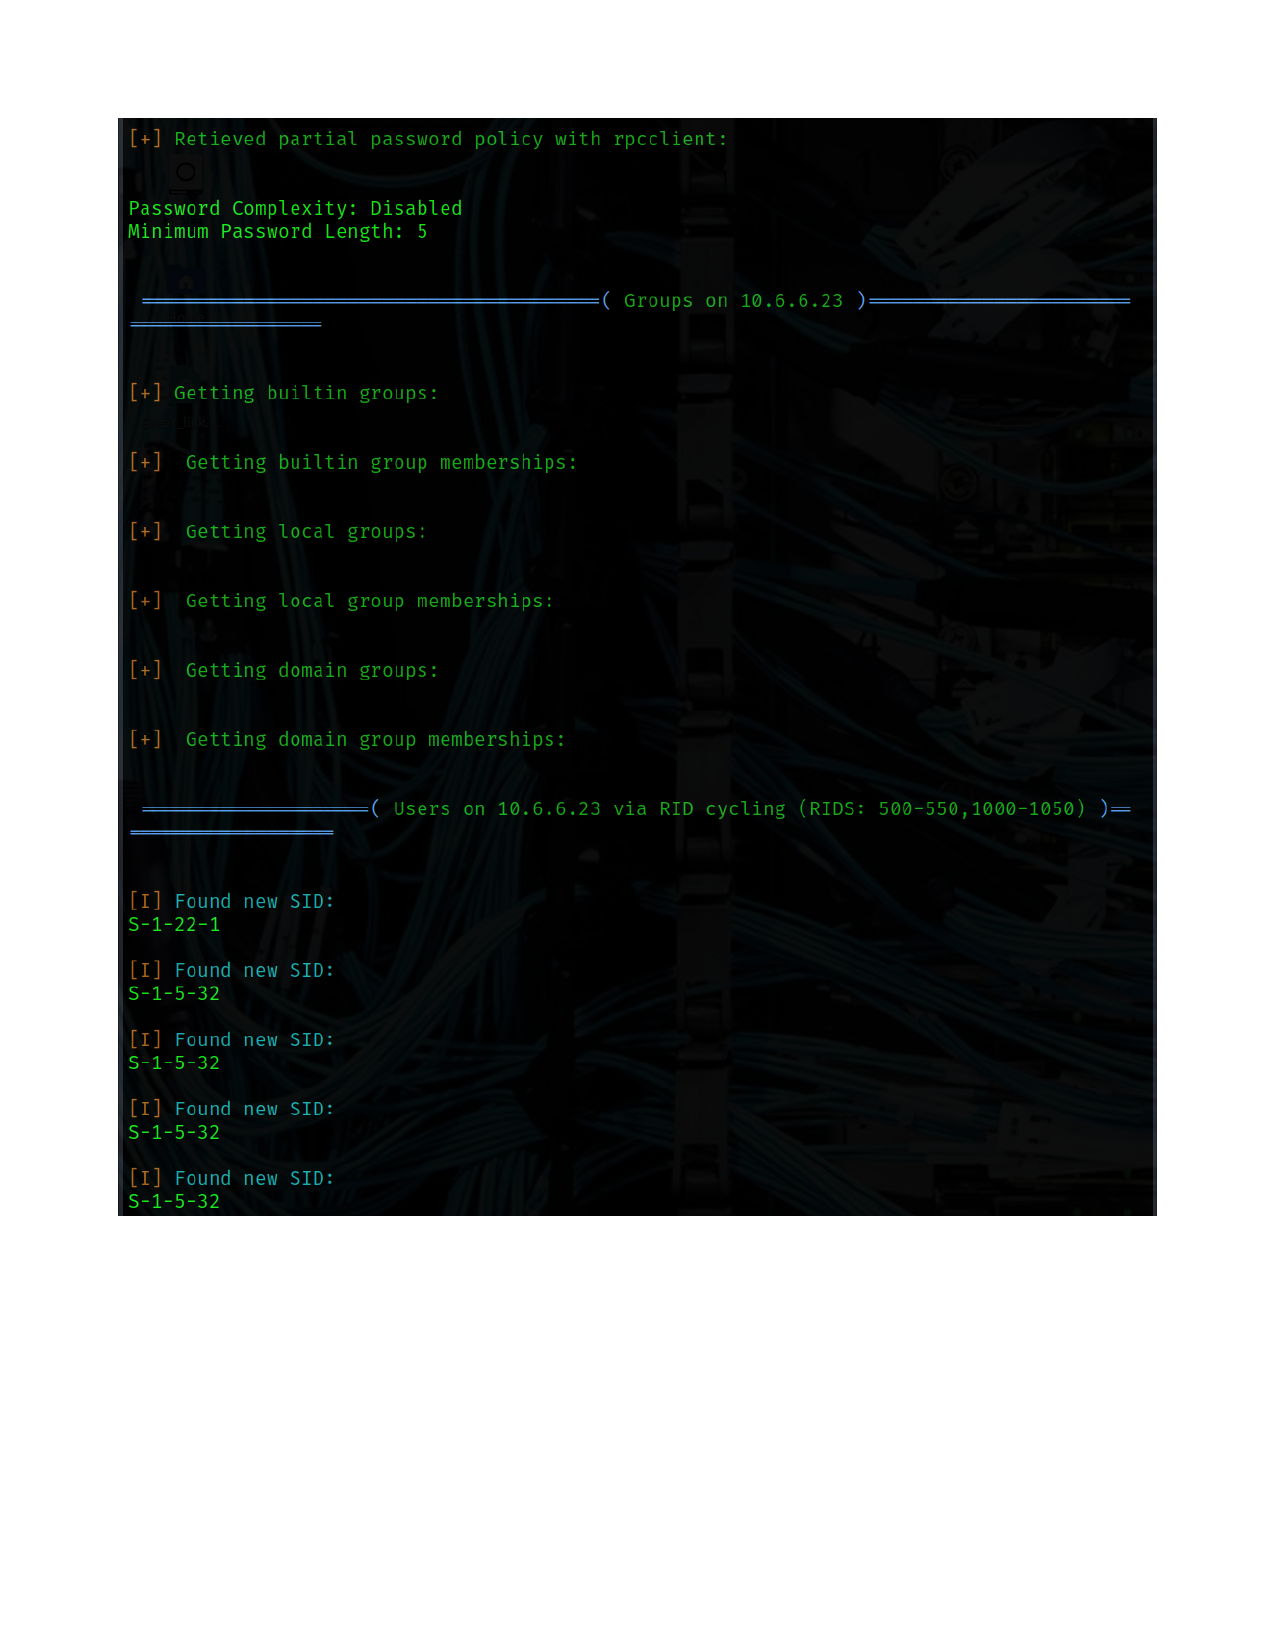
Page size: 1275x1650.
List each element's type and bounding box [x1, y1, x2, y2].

picture [118, 118, 1157, 1216]
